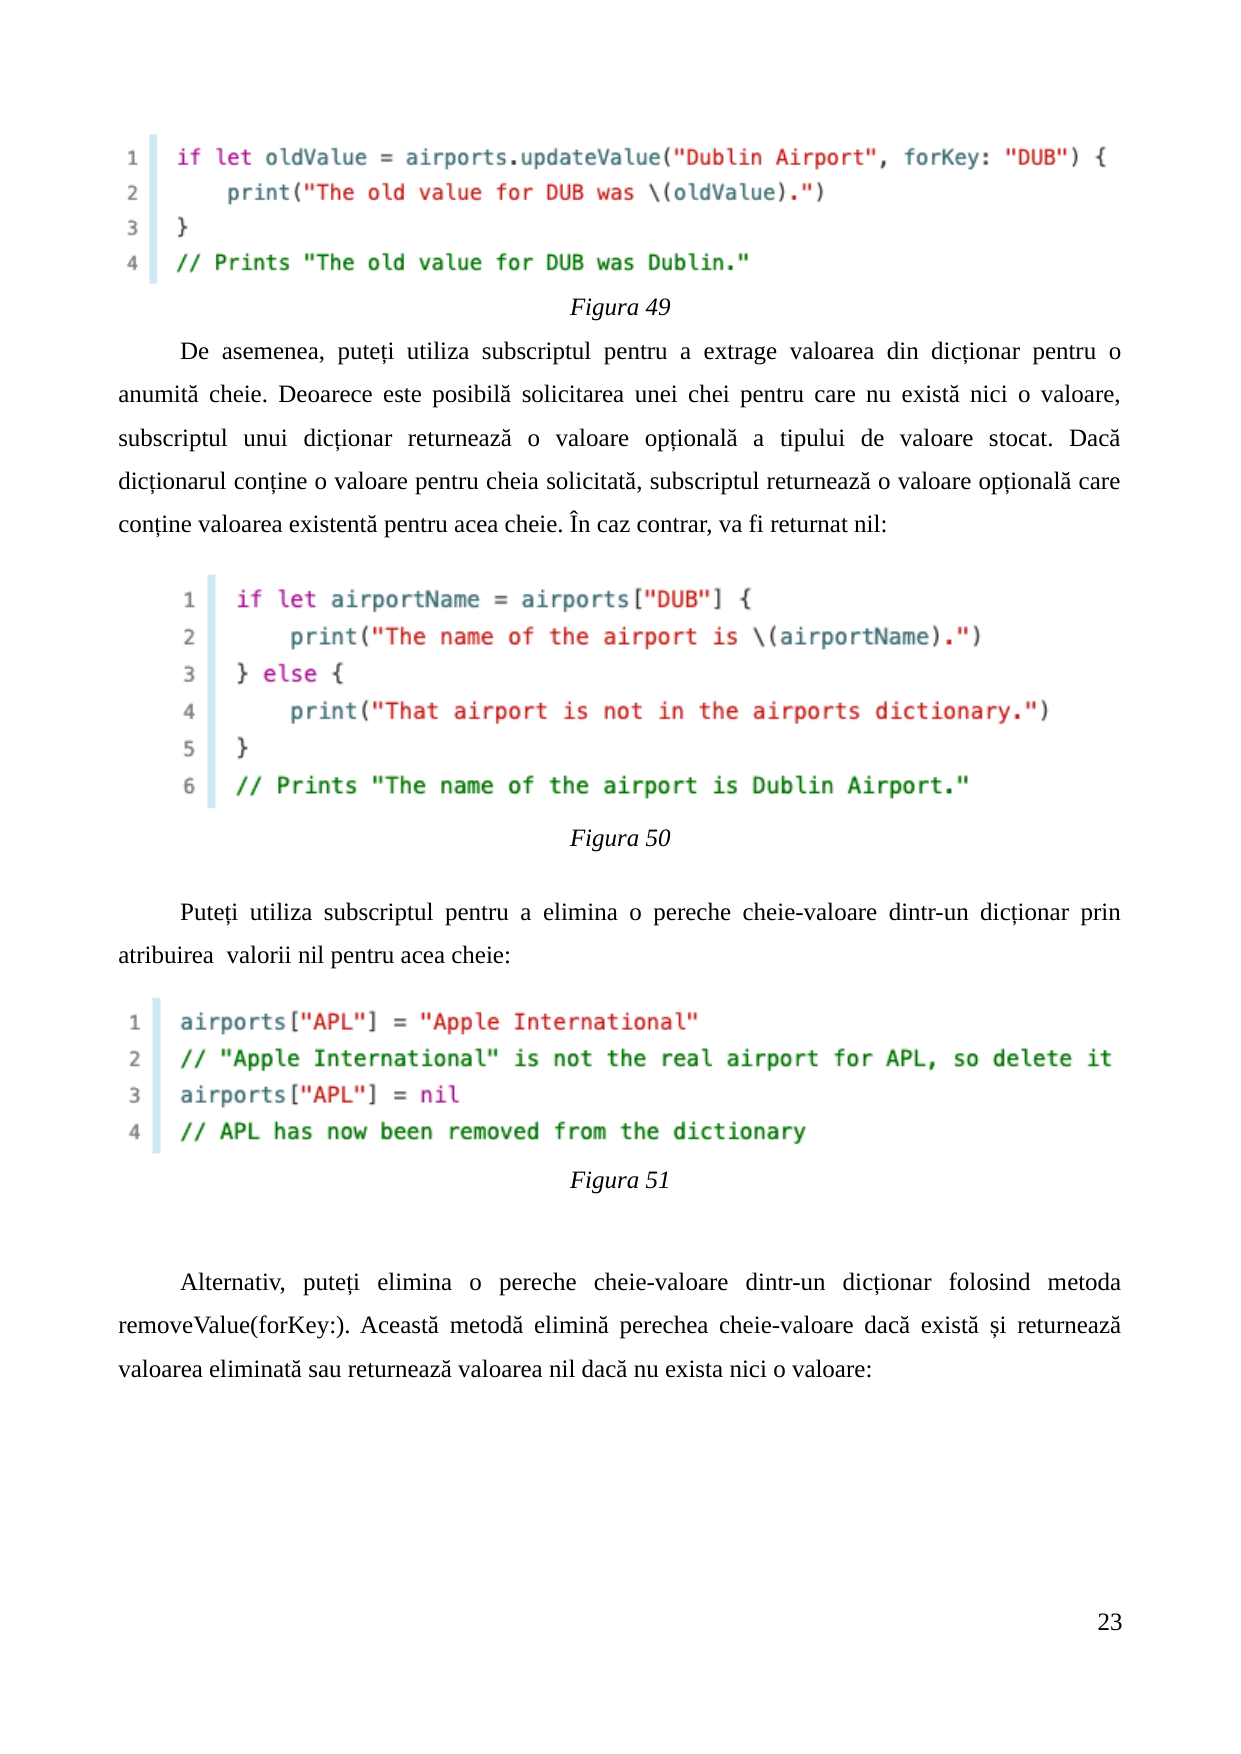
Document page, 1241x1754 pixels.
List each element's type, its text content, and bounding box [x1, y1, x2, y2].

text Puteți utiliza subscriptul pentru a elimina o pereche cheie-valoare dintr-un dicționar prin atribuirea valorii nil pentru acea cheie: [118, 897, 1122, 969]
text De asemenea, puteți utiliza subscriptul pentru a extrage valoarea din dicționar pentru o anumită cheie. Deoarece este posibilă solicitarea unei chei pentru care nu există nici o valoare, subscriptul unui dicționar returnează o valoare opțională a tipului de valoare stocat. Dacă dicționarul conține o valoare pentru cheia solicitată, subscriptul returnează o valoare opțională care conține valoarea existentă pentru acea cheie. În caz contrar, va fi returnat nil: [118, 321, 1122, 538]
text Figura 51 [118, 1160, 1122, 1194]
picture [118, 130, 1123, 287]
text Alternativ, puteți elimina o pereche cheie-valoare dintr-un dicționar folosind metoda removeValue(forKey:). Această metodă elimină perechea cheie-valoare dacă există și returnează valoarea eliminată sau returnează valoarea nil dacă nu exista nici o valoare: [118, 1267, 1122, 1382]
text Figura 49 [118, 287, 1122, 321]
text Figura 50 [177, 818, 1063, 852]
picture [177, 567, 1063, 818]
picture [118, 996, 1123, 1160]
text [118, 118, 1122, 130]
